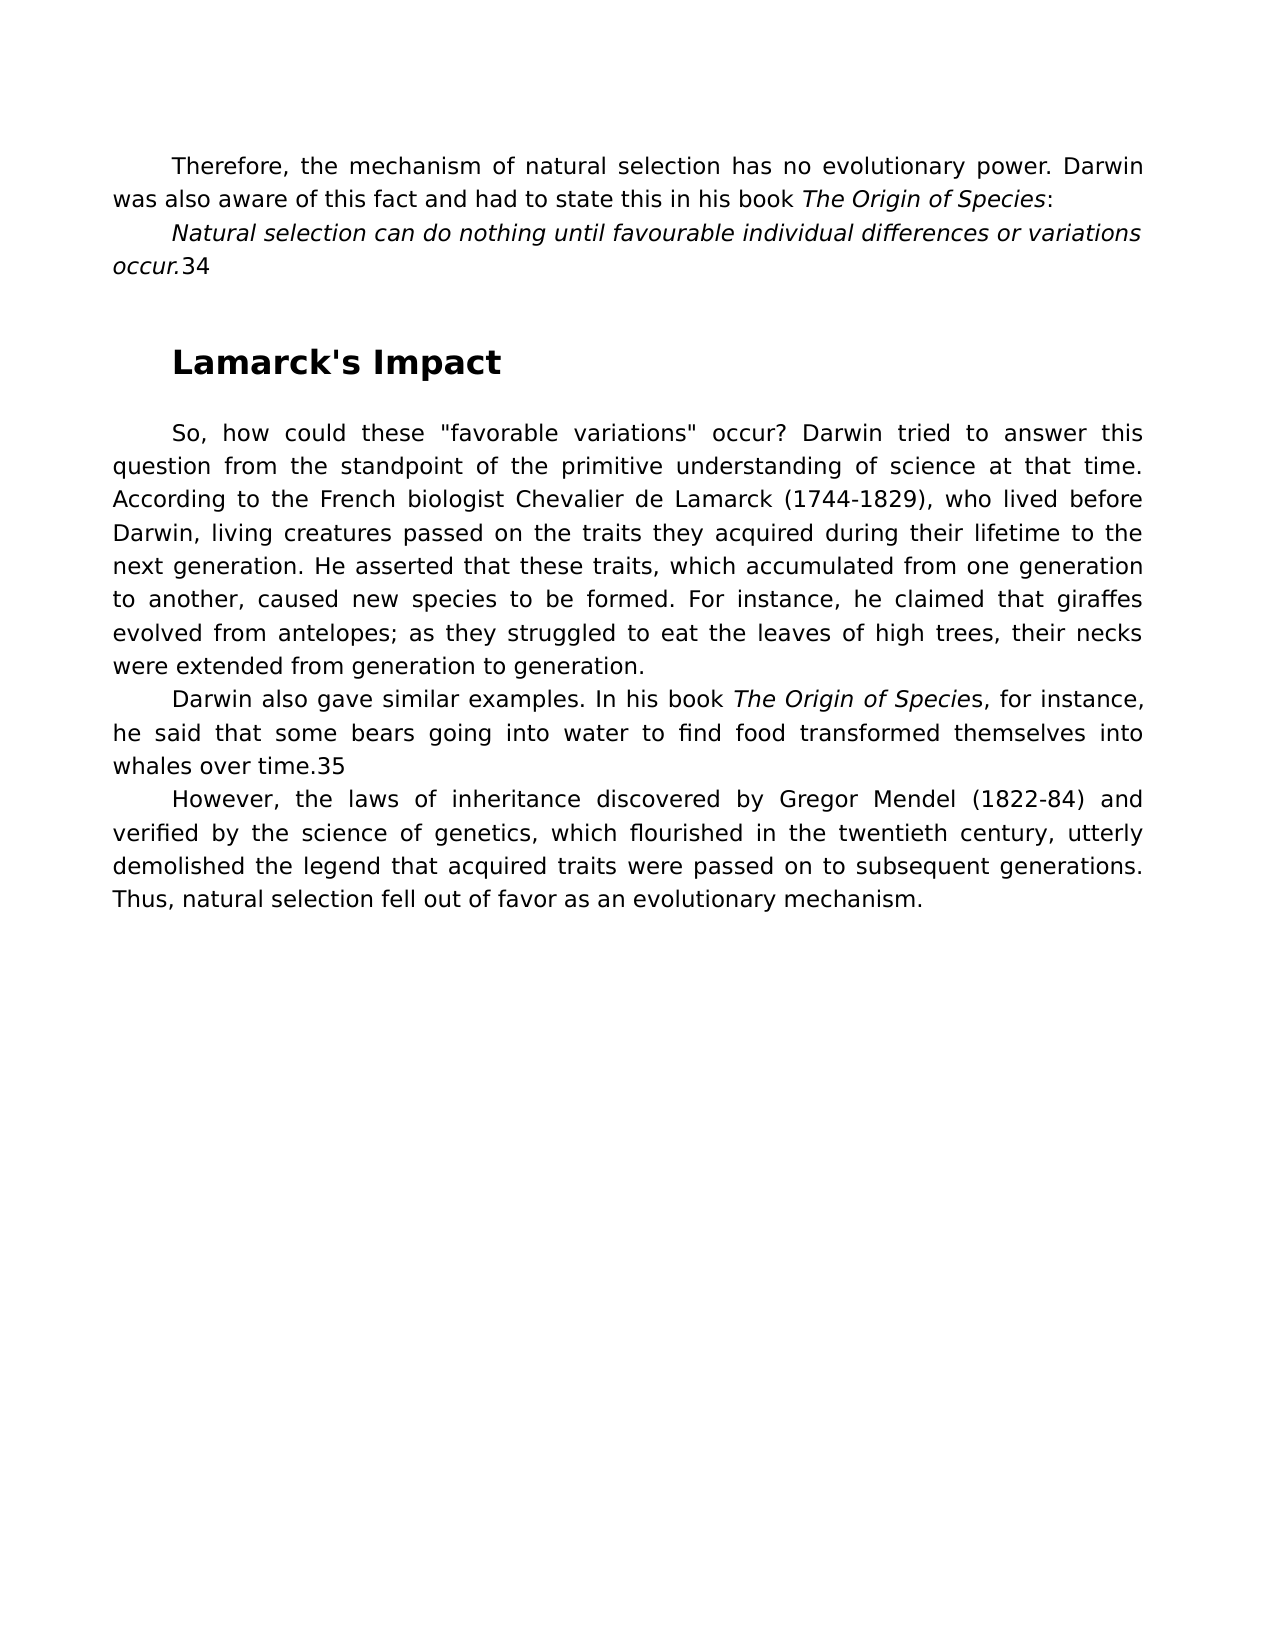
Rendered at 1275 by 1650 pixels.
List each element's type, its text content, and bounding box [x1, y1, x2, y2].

text Natural selection can do nothing until favourable individual differences or variations occur.34 [112, 214, 1145, 281]
text So, how could these "favorable variations" occur? Darwin tried to answer this question from the standpoint of the primitive understanding of science at that time. According to the French biologist Chevalier de Lamarck (1744-1829), who lived before Darwin, living creatures passed on the traits they acquired during their lifetime to the next generation. He asserted that these traits, which accumulated from one generation to another, caused new species to be formed. For instance, he claimed that giraffes evolved from antelopes; as they struggled to eat the leaves of high trees, their necks were extended from generation to generation. [112, 414, 1145, 681]
text However, the laws of inheritance discovered by Gregor Mendel (1822-84) and verified by the science of genetics, which flourished in the twentieth century, utterly demolished the legend that acquired traits were passed on to subsequent generations. Thus, natural selection fell out of favor as an evolutionary mechanism. [112, 781, 1145, 914]
text Lamarck's Impact [112, 348, 1145, 381]
text Darwin also gave similar examples. In his book The Origin of Species, for instance, he said that some bears going into water to find food transformed themselves into whales over time.35 [112, 681, 1145, 781]
text Therefore, the mechanism of natural selection has no evolutionary power. Darwin was also aware of this fact and had to state this in his book The Origin of Species: [112, 148, 1145, 214]
